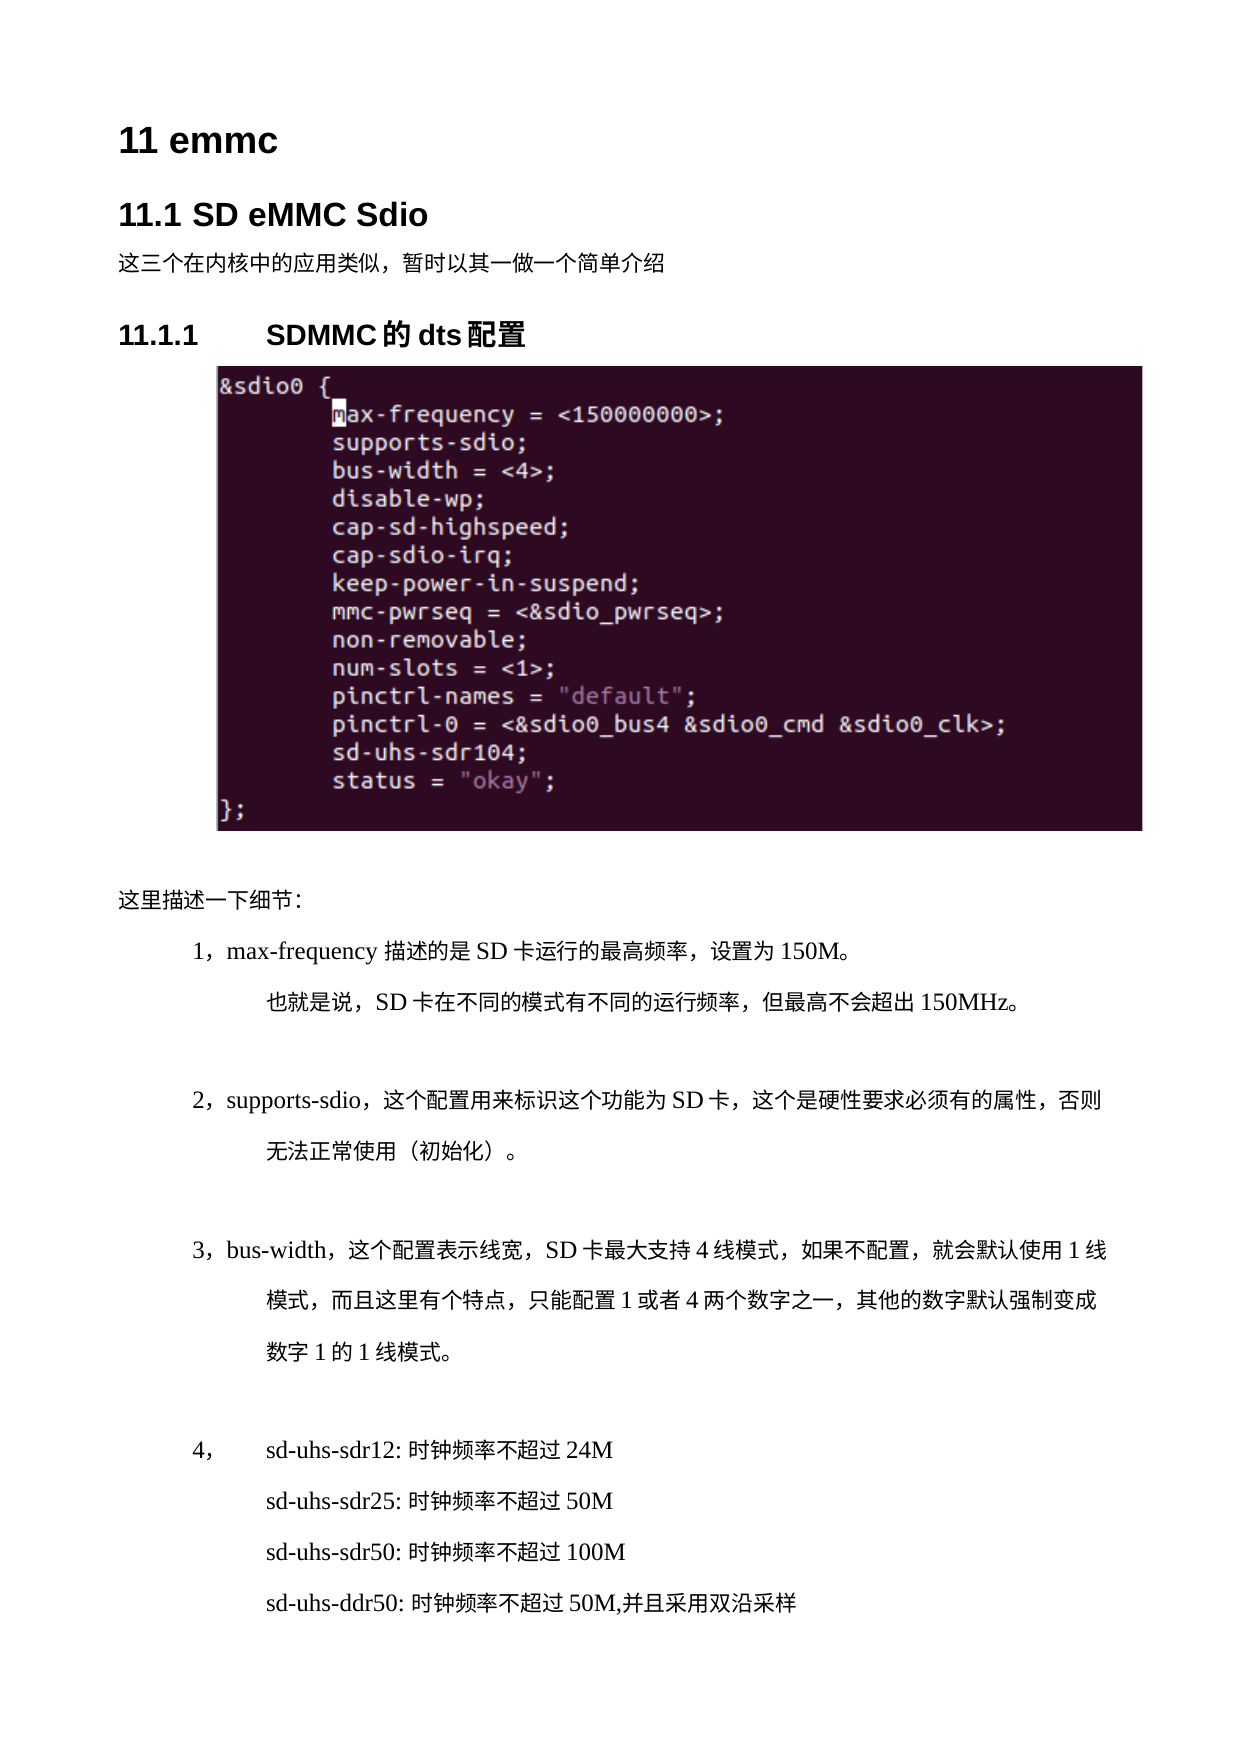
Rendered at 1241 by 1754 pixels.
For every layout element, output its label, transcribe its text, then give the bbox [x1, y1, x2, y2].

text 4， sd-uhs-sdr12: 时钟频率不超过24M [118, 1433, 1122, 1465]
subtitle 11.1 SD eMMC Sdio [118, 195, 1122, 234]
text 这三个在内核中的应用类似，暂时以其一做一个简单介绍 [118, 246, 1122, 278]
text 无法正常使用（初始化）。 [118, 1134, 1122, 1166]
subtitle 11 emmc [118, 118, 1122, 162]
text 数字1的1线模式。 [118, 1334, 1122, 1366]
picture [216, 366, 1143, 831]
subtitle 11.1.1 SDMMC的dts配置 [118, 312, 1122, 354]
text 2，supports-sdio，这个配置用来标识这个功能为SD卡，这个是硬性要求必须有的属性，否则 [118, 1083, 1122, 1115]
text sd-uhs-ddr50: 时钟频率不超过50M,并且采用双沿采样 [118, 1586, 1122, 1617]
text 1，max-frequency 描述的是SD卡运行的最高频率，设置为150M。 [118, 934, 1122, 965]
text sd-uhs-sdr25: 时钟频率不超过50M [118, 1484, 1122, 1516]
text 也就是说，SD卡在不同的模式有不同的运行频率，但最高不会超出150MHz。 [118, 984, 1122, 1016]
text 3，bus-width，这个配置表示线宽，SD卡最大支持4线模式，如果不配置，就会默认使用1线 [118, 1233, 1122, 1264]
text 这里描述一下细节： [118, 883, 1122, 914]
text 模式，而且这里有个特点，只能配置1或者4两个数字之一，其他的数字默认强制变成 [118, 1283, 1122, 1315]
text sd-uhs-sdr50: 时钟频率不超过100M [118, 1535, 1122, 1567]
